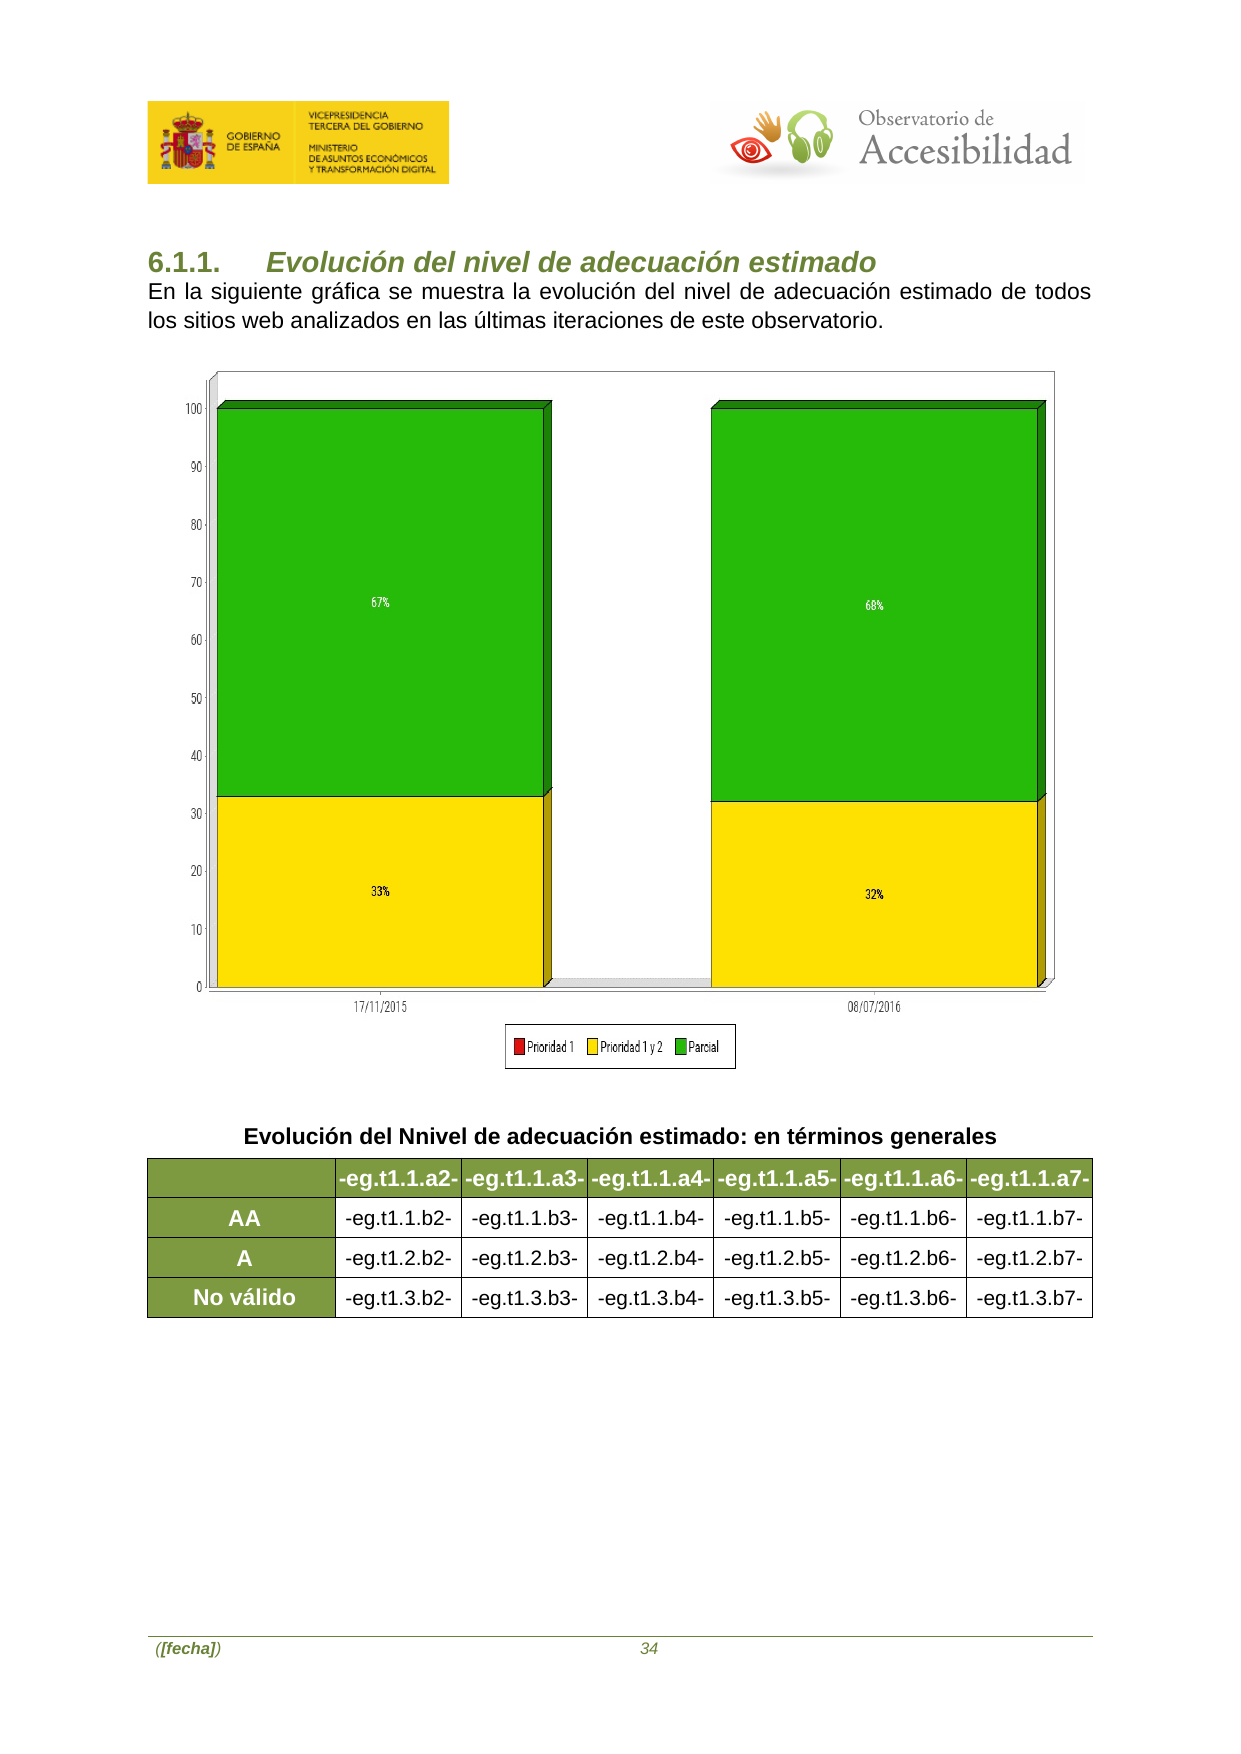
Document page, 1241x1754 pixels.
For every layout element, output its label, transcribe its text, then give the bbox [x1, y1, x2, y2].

table_header [148, 1159, 335, 1197]
table_cell -eg.t1.3.b7- [967, 1278, 1092, 1317]
text Evolución del Nnivel de adecuación estimado: en términos generales [148, 1123, 1092, 1149]
table_cell -eg.t1.1.b4- [588, 1198, 713, 1237]
table_cell -eg.t1.2.b5- [714, 1238, 840, 1277]
table_cell -eg.t1.1.b7- [967, 1198, 1092, 1237]
picture [178, 361, 1062, 1071]
table_cell -eg.t1.2.b2- [336, 1238, 461, 1277]
table_header -eg.t1.1.a6- [841, 1159, 966, 1197]
table_header -eg.t1.1.a7- [967, 1159, 1092, 1197]
table_cell -eg.t1.2.b7- [967, 1238, 1092, 1277]
subtitle Evolución del nivel de adecuación estimado [148, 245, 1092, 278]
table_cell -eg.t1.3.b4- [588, 1278, 713, 1317]
table_header -eg.t1.1.a2- [336, 1159, 461, 1197]
table_cell -eg.t1.2.b3- [462, 1238, 587, 1277]
table_cell -eg.t1.1.b3- [462, 1198, 587, 1237]
table_cell -eg.t1.3.b3- [462, 1278, 587, 1317]
table_cell -eg.t1.1.b2- [336, 1198, 461, 1237]
table_cell -eg.t1.3.b6- [841, 1278, 966, 1317]
table_header -eg.t1.1.a4- [588, 1159, 713, 1197]
table_cell -eg.t1.1.b6- [841, 1198, 966, 1237]
picture [147, 101, 450, 184]
table_cell -eg.t1.3.b2- [336, 1278, 461, 1317]
picture [710, 101, 1086, 184]
table_cell A [148, 1238, 335, 1277]
table_cell -eg.t1.1.b5- [714, 1198, 840, 1237]
table_cell -eg.t1.2.b4- [588, 1238, 713, 1277]
text En la siguiente gráfica se muestra la evolución del nivel de adecuación estimado de todos los sitios web analizados en las últimas iteraciones de este observatorio. [148, 278, 1092, 333]
table_header -eg.t1.1.a5- [714, 1159, 840, 1197]
table_header -eg.t1.1.a3- [462, 1159, 587, 1197]
table_cell AA [148, 1198, 335, 1237]
table_cell -eg.t1.2.b6- [841, 1238, 966, 1277]
table_cell No válido [148, 1278, 335, 1317]
table_cell -eg.t1.3.b5- [714, 1278, 840, 1317]
